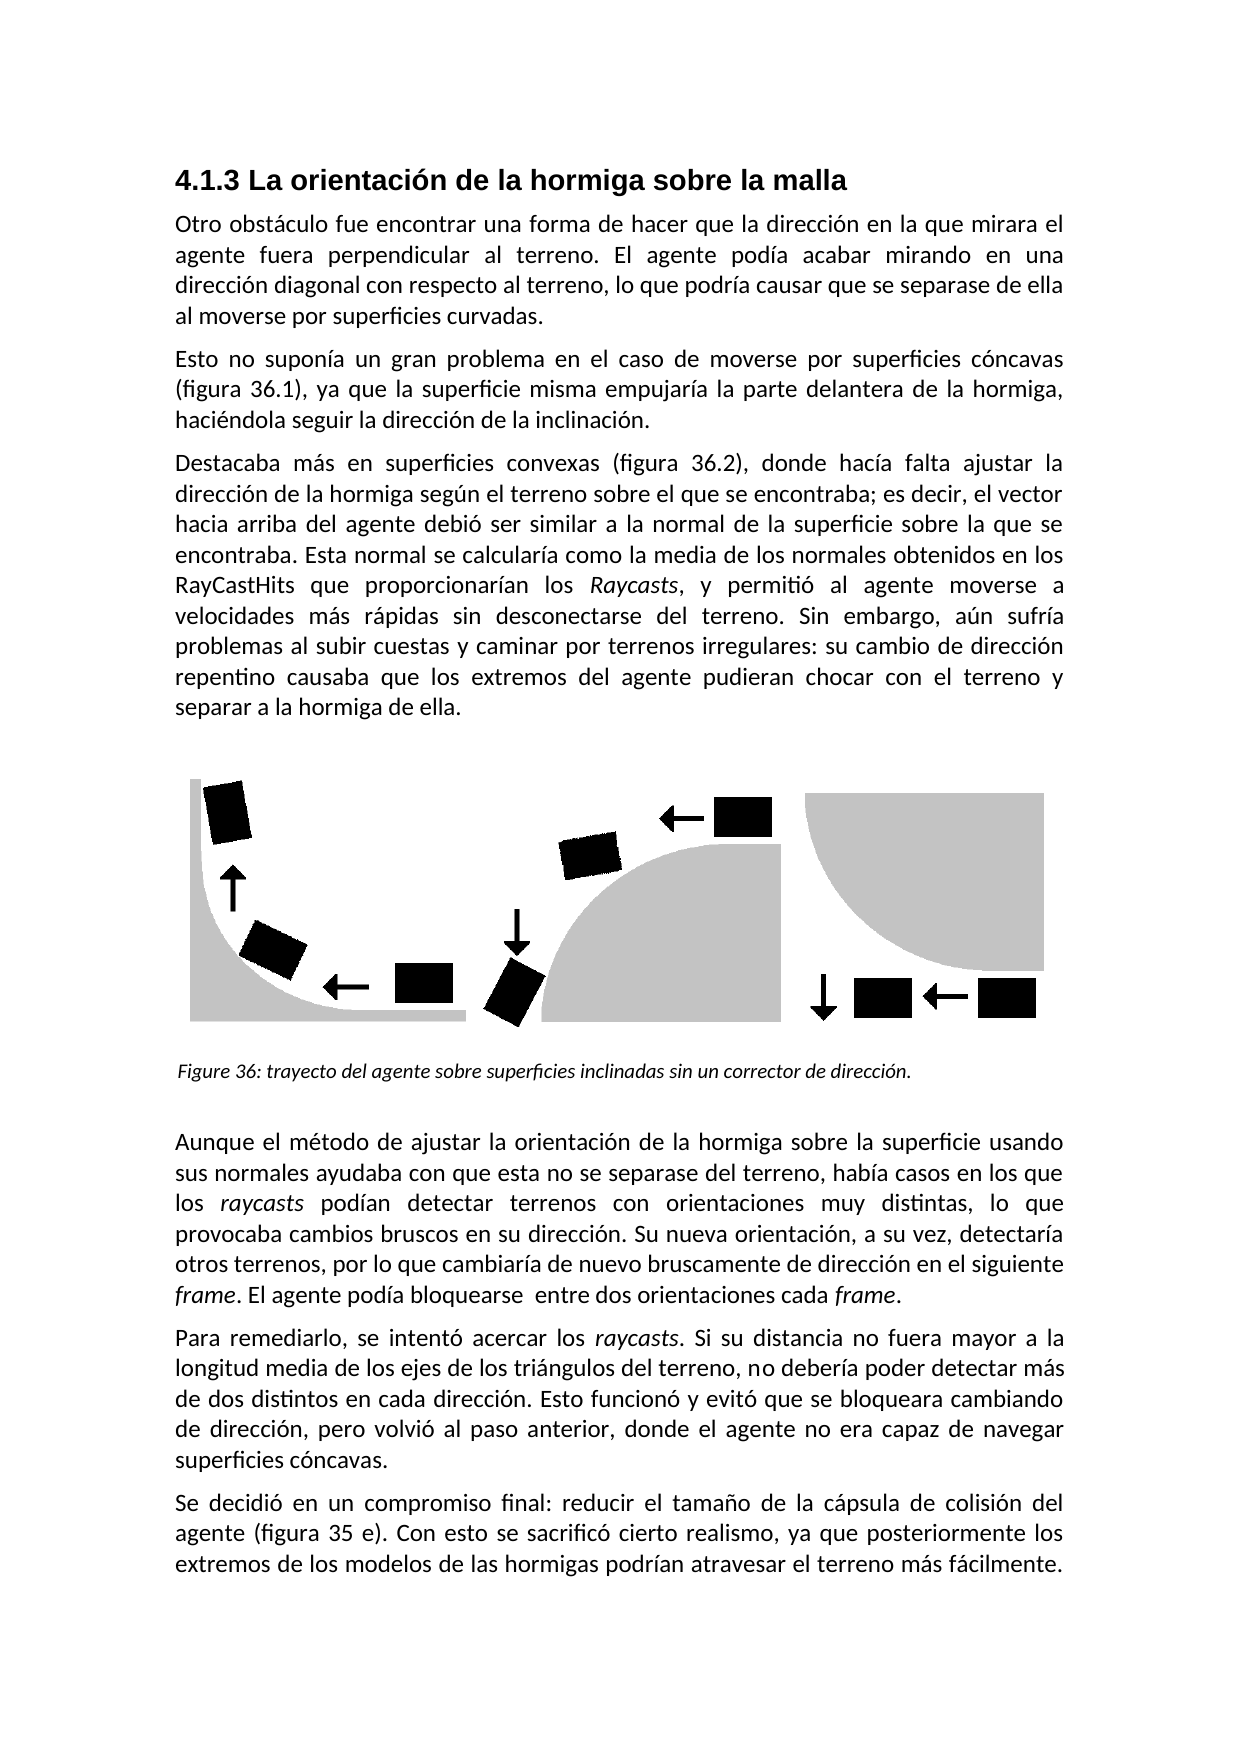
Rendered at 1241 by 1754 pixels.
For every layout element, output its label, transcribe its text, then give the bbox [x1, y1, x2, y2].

text Esto no suponía un gran problema en el caso de moverse por superficies cóncavas (figura 36.1), ya que la superficie misma empujaría la parte delantera de la hormiga, haciéndola seguir la dirección de la inclinación. [175, 343, 1065, 435]
text Destacaba más en superficies convexas (figura 36.2), donde hacía falta ajustar la dirección de la hormiga según el terreno sobre el que se encontraba; es decir, el vector hacia arriba del agente debió ser similar a la normal de la superficie sobre la que se encontraba. Esta normal se calcularía como la media de los normales obtenidos en los RayCastHits que proporcionarían los Raycasts, y permitió al agente moverse a velocidades más rápidas sin desconectarse del terreno. Sin embargo, aún sufría problemas al subir cuestas y caminar por terrenos irregulares: su cambio de dirección repentino causaba que los extremos del agente pudieran chocar con el terreno y separar a la hormiga de ella. [175, 447, 1065, 722]
text Para remediarlo, se intentó acercar los raycasts. Si su distancia no fuera mayor a la longitud media de los ejes de los triángulos del terreno, no debería poder detectar más de dos distintos en cada dirección. Esto funcionó y evitó que se bloqueara cambiando de dirección, pero volvió al paso anterior, donde el agente no era capaz de navegar superficies cóncavas. [175, 1322, 1065, 1474]
text Se decidió en un compromiso final: reducir el tamaño de la cápsula de colisión del agente (figura 35 e). Con esto se sacrificó cierto realismo, ya que posteriormente los extremos de los modelos de las hormigas podrían atravesar el terreno más fácilmente. [175, 1487, 1065, 1579]
text Figure 36: trayecto del agente sobre superficies inclinadas sin un corrector de dirección. [177, 1046, 1067, 1083]
text Otro obstáculo fue encontrar una forma de hacer que la dirección en la que mirara el agente fuera perpendicular al terreno. El agente podía acabar mirando en una dirección diagonal con respecto al terreno, lo que podría causar que se separase de ella al moverse por superficies curvadas. [175, 208, 1065, 331]
picture [177, 754, 1068, 1046]
text Aunque el método de ajustar la orientación de la hormiga sobre la superficie usando sus normales ayudaba con que esta no se separase del terreno, había casos en los que los raycasts podían detectar terrenos con orientaciones muy distintas, lo que provocaba cambios bruscos en su dirección. Su nueva orientación, a su vez, detectaría otros terrenos, por lo que cambiaría de nuevo bruscamente de dirección en el siguiente frame. El agente podía bloquearse entre dos orientaciones cada frame. [175, 734, 1067, 1309]
subtitle La orientación de la hormiga sobre la malla [175, 162, 1065, 196]
